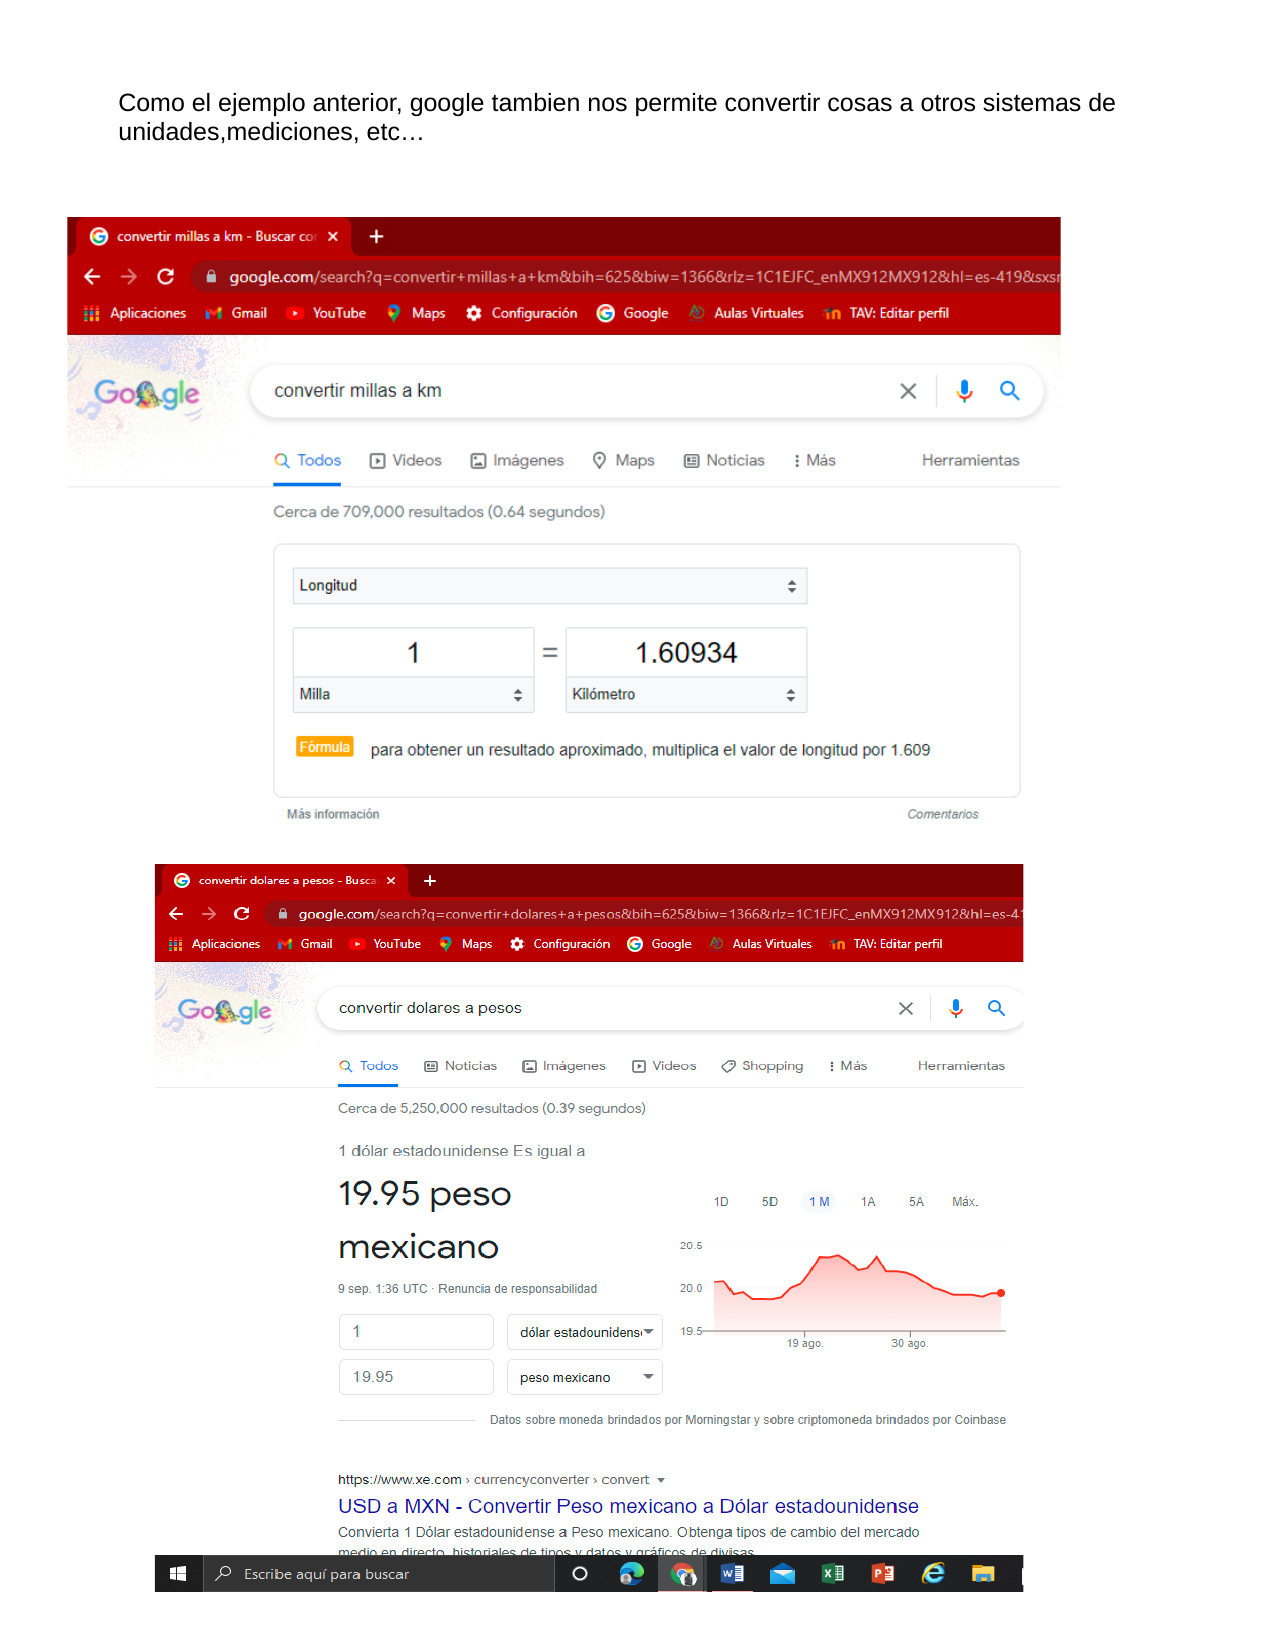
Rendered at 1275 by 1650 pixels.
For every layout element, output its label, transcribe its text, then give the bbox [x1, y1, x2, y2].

text Como el ejemplo anterior, google tambien nos permite convertir cosas a otros sistemas de unidades,mediciones, etc… [118, 88, 1205, 145]
